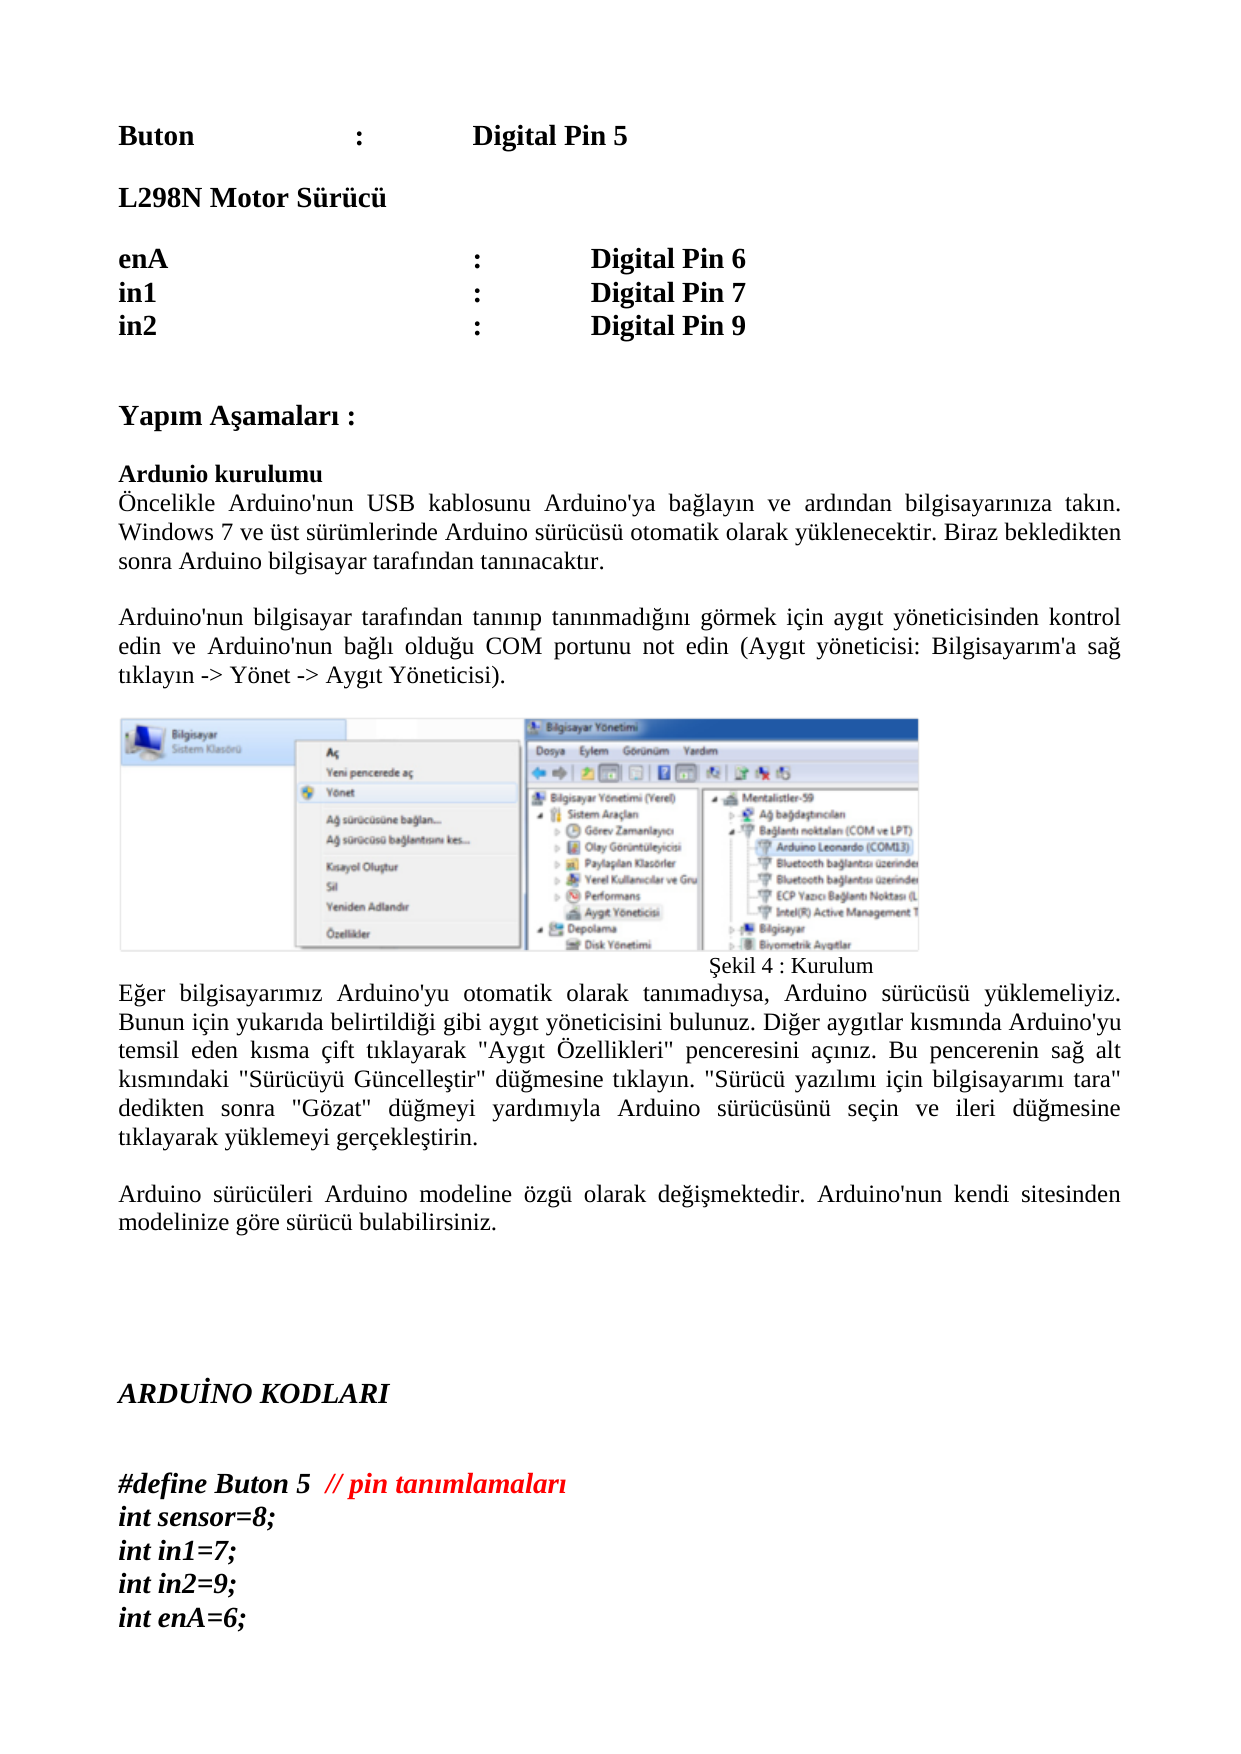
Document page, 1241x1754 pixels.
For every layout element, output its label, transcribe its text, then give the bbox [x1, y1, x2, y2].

text in1 : Digital Pin 7 [118, 275, 1122, 308]
text enA : Digital Pin 6 [118, 241, 1122, 275]
text in2 : Digital Pin 9 [118, 308, 1122, 342]
text Arduino sürücüleri Arduino modeline özgü olarak değişmektedir. Arduino'nun kendi sitesinden modelinize göre sürücü bulabilirsiniz. [118, 1179, 1122, 1236]
text Arduino'nun bilgisayar tarafından tanınıp tanınmadığını görmek için aygıt yöneticisinden kontrol edin ve Arduino'nun bağlı olduğu COM portunu not edin (Aygıt yöneticisi: Bilgisayarım'a sağ tıklayın -> Yönet -> Aygıt Yöneticisi). [118, 602, 1122, 689]
text int in1=7; [118, 1533, 1122, 1566]
text Eğer bilgisayarımız Arduino'yu otomatik olarak tanımadıysa, Arduino sürücüsü yüklemeliyiz. Bunun için yukarıda belirtildiği gibi aygıt yöneticisini bulunuz. Diğer aygıtlar kısmında Arduino'yu temsil eden kısma çift tıklayarak "Aygıt Özellikleri" penceresini açınız. Bu pencerenin sağ alt kısmındaki "Sürücüyü Güncelleştir" düğmesine tıklayın. "Sürücü yazılımı için bilgisayarımı tara" dedikten sonra "Gözat" düğmeyi yardımıyla Arduino sürücüsünü seçin ve ileri düğmesine tıklayarak yüklemeyi gerçekleştirin. [118, 978, 1122, 1151]
text ARDUİNO KODLARI [118, 1376, 1122, 1410]
text #define Buton 5 // pin tanımlamaları [118, 1466, 1122, 1499]
text L298N Motor Sürücü [118, 180, 1122, 213]
text Yapım Aşamaları : [118, 398, 1122, 431]
text Şekil 4 : Kurulum [118, 952, 1122, 978]
text int in2=9; [118, 1566, 1122, 1600]
text Öncelikle Arduino'nun USB kablosunu Arduino'ya bağlayın ve ardından bilgisayarınıza takın. Windows 7 ve üst sürümlerinde Arduino sürücüsü otomatik olarak yüklenecektir. Biraz bekledikten sonra Arduino bilgisayar tarafından tanınacaktır. [118, 488, 1122, 574]
text int enA=6; [118, 1600, 1122, 1633]
text Ardunio kurulumu [118, 459, 1122, 488]
text int sensor=8; [118, 1499, 1122, 1533]
text Buton : Digital Pin 5 [118, 118, 1122, 152]
